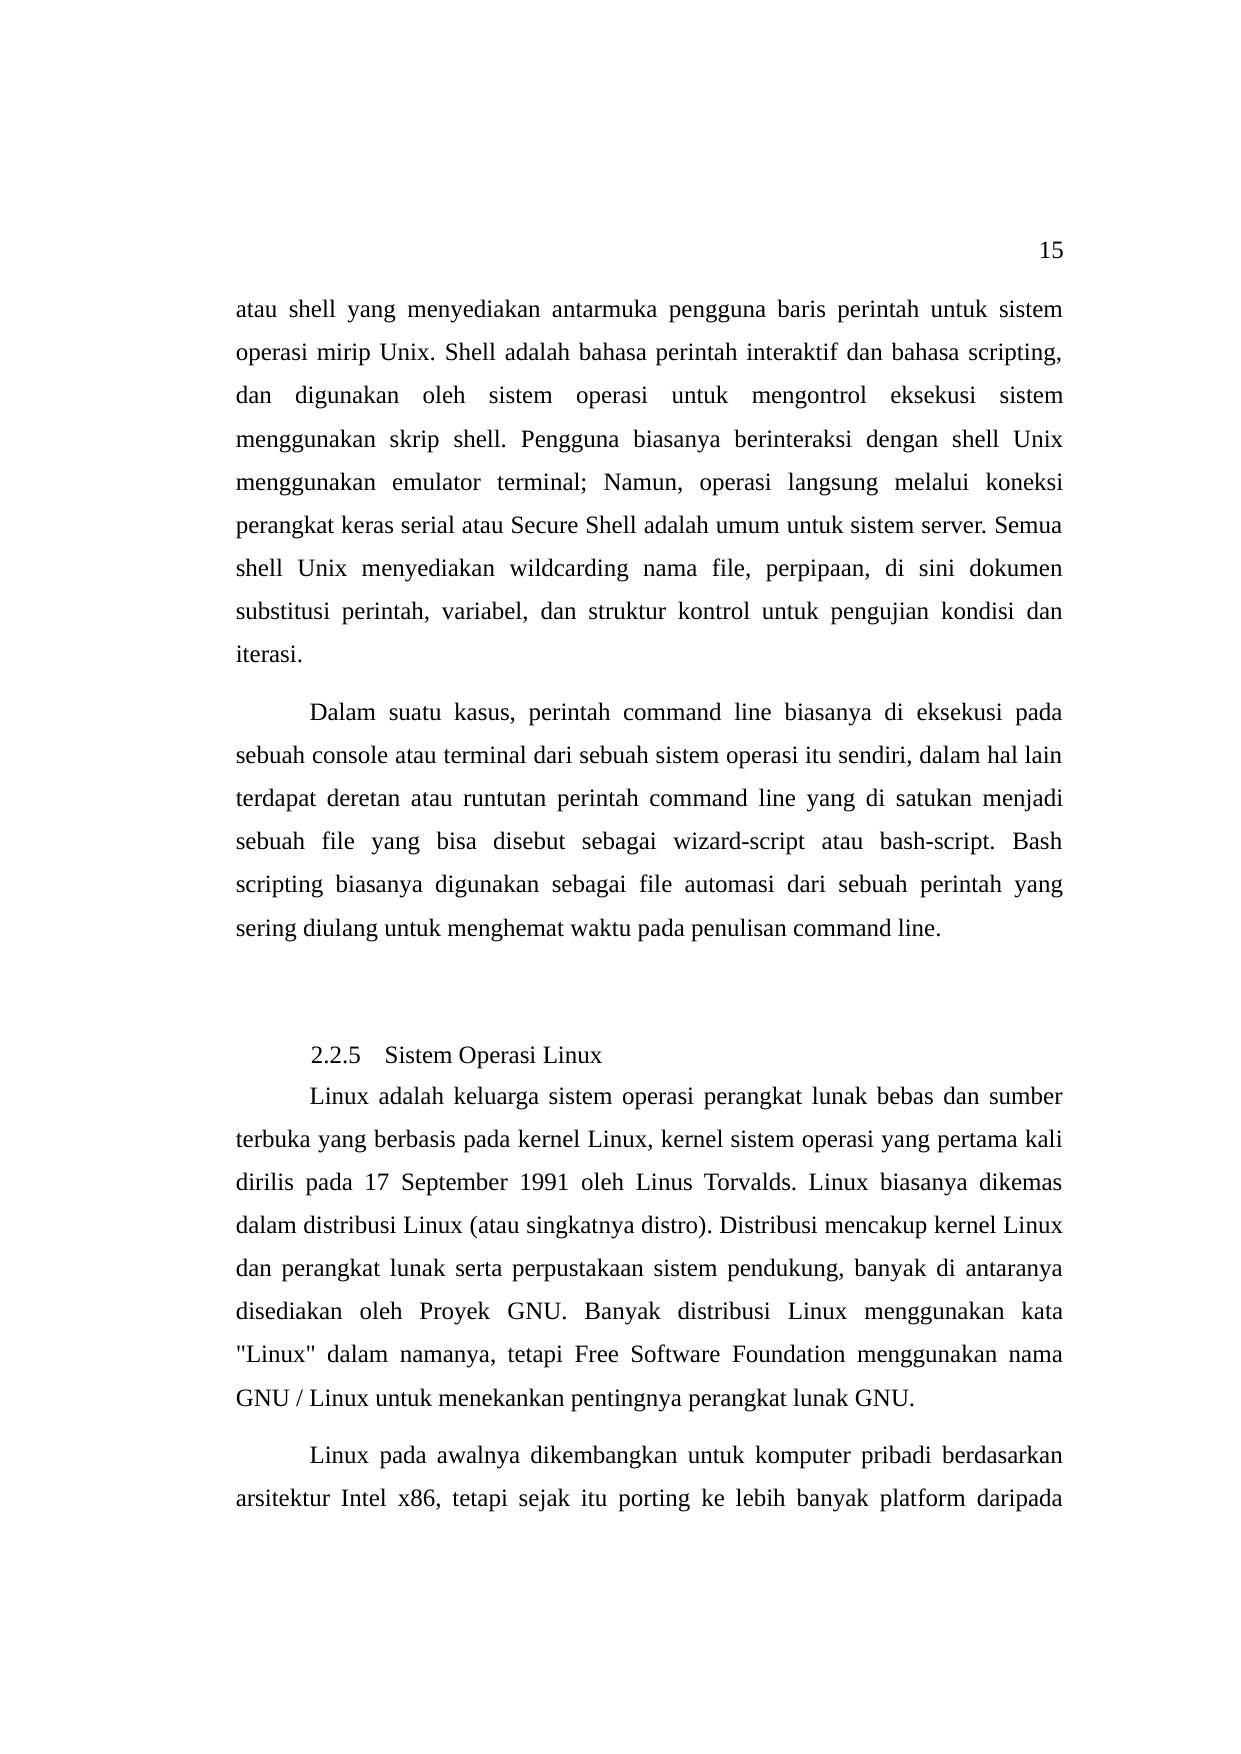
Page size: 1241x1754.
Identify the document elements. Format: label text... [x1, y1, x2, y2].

text Dalam suatu kasus, perintah command line biasanya di eksekusi pada sebuah console atau terminal dari sebuah sistem operasi itu sendiri, dalam hal lain terdapat deretan atau runtutan perintah command line yang di satukan menjadi sebuah file yang bisa disebut sebagai wizard-script atau bash-script. Bash scripting biasanya digunakan sebagai file automasi dari sebuah perintah yang sering diulang untuk menghemat waktu pada penulisan command line. [236, 697, 1063, 941]
text Linux pada awalnya dikembangkan untuk komputer pribadi berdasarkan arsitektur Intel x86, tetapi sejak itu porting ke lebih banyak platform daripada [236, 1440, 1063, 1512]
subtitle Sistem Operasi Linux [311, 1040, 1063, 1069]
text Linux adalah keluarga sistem operasi perangkat lunak bebas dan sumber terbuka yang berbasis pada kernel Linux, kernel sistem operasi yang pertama kali dirilis pada 17 September 1991 oleh Linus Torvalds. Linux biasanya dikemas dalam distribusi Linux (atau singkatnya distro). Distribusi mencakup kernel Linux dan perangkat lunak serta perpustakaan sistem pendukung, banyak di antaranya disediakan oleh Proyek GNU. Banyak distribusi Linux menggunakan kata "Linux" dalam namanya, tetapi Free Software Foundation menggunakan nama GNU / Linux untuk menekankan pentingnya perangkat lunak GNU. [236, 1081, 1063, 1411]
text atau shell yang menyediakan antarmuka pengguna baris perintah untuk sistem operasi mirip Unix. Shell adalah bahasa perintah interaktif dan bahasa scripting, dan digunakan oleh sistem operasi untuk mengontrol eksekusi sistem menggunakan skrip shell. Pengguna biasanya berinteraksi dengan shell Unix menggunakan emulator terminal; Namun, operasi langsung melalui koneksi perangkat keras serial atau Secure Shell adalah umum untuk sistem server. Semua shell Unix menyediakan wildcarding nama file, perpipaan, di sini dokumen substitusi perintah, variabel, dan struktur kontrol untuk pengujian kondisi dan iterasi. [236, 294, 1063, 668]
